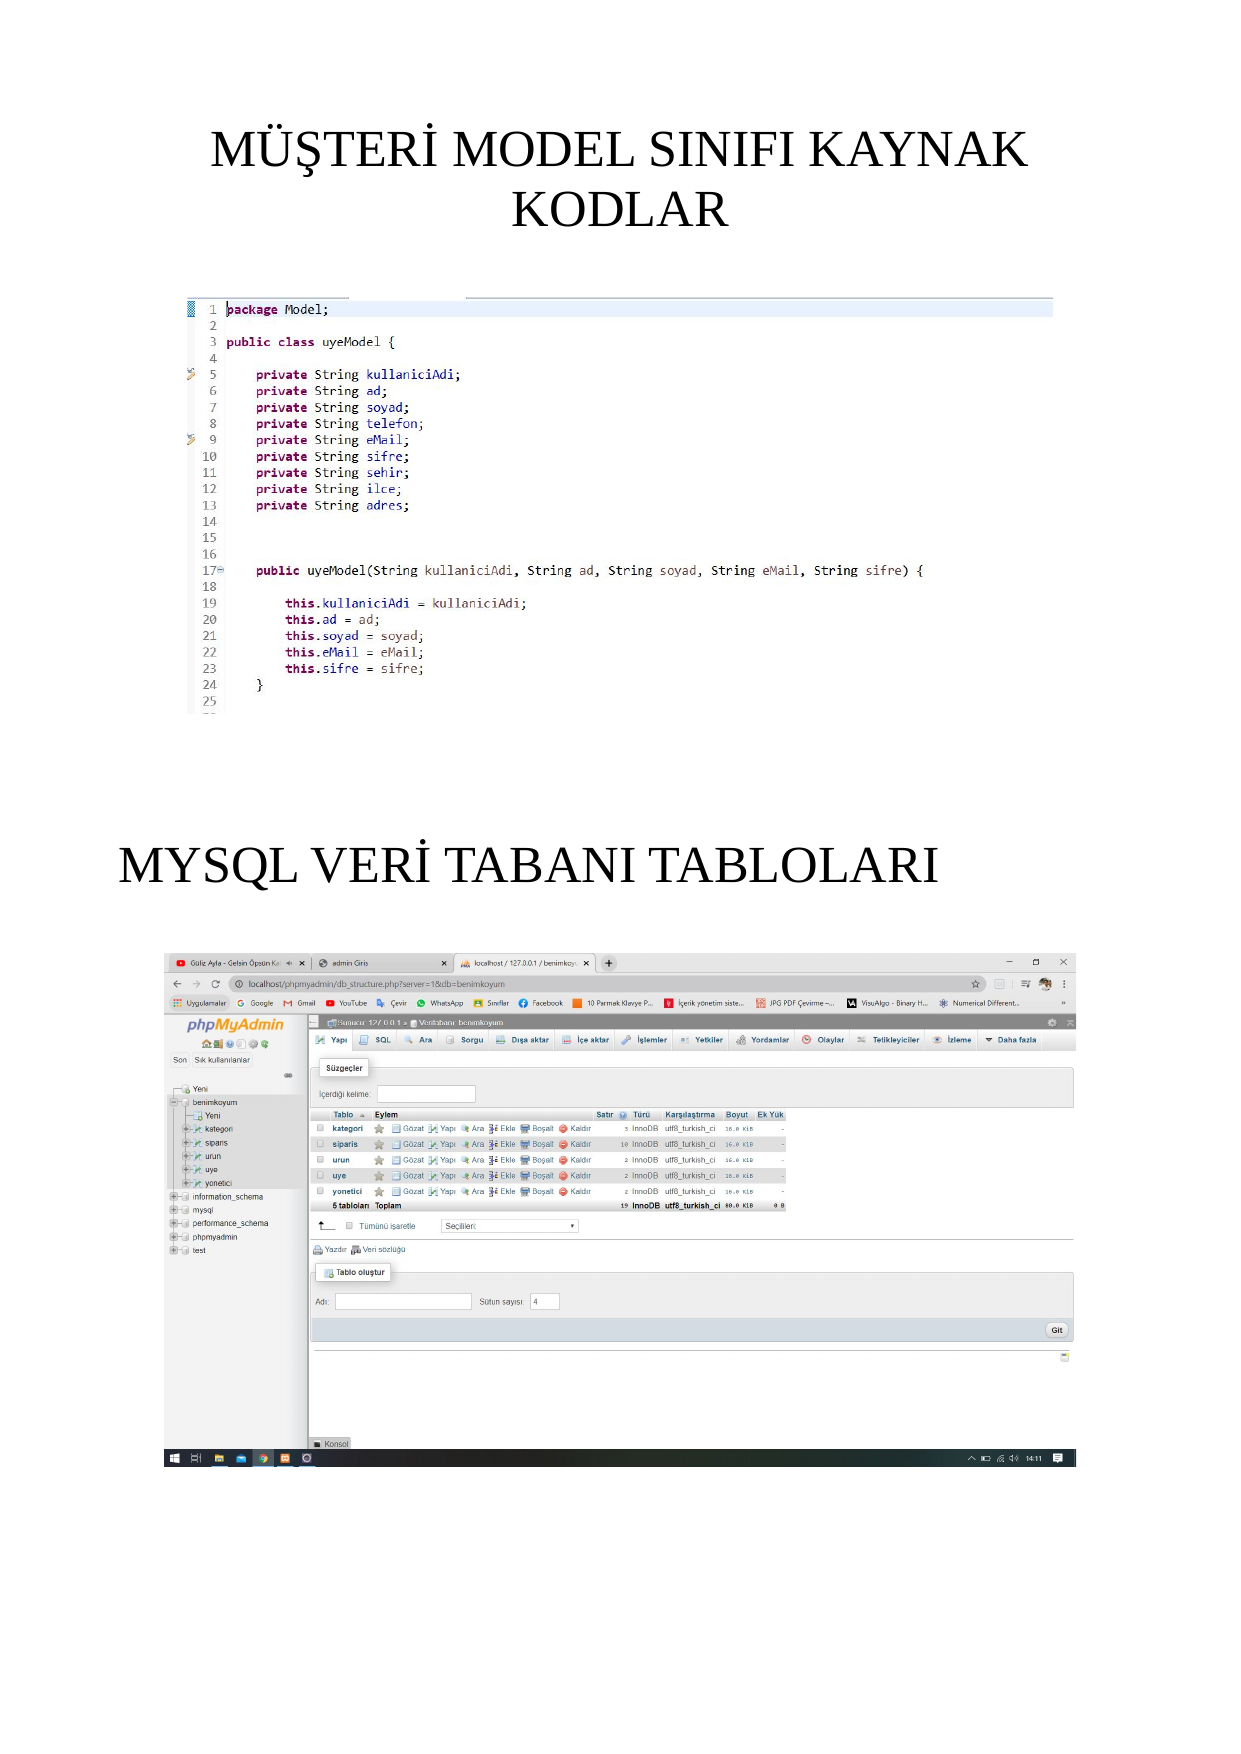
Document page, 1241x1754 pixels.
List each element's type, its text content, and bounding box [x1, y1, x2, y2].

picture [164, 953, 1077, 1467]
text MÜŞTERİ MODEL SINIFI KAYNAK KODLAR [118, 118, 1122, 238]
text MYSQL VERİ TABANI TABLOLARI [118, 834, 1122, 894]
picture [187, 297, 1054, 714]
